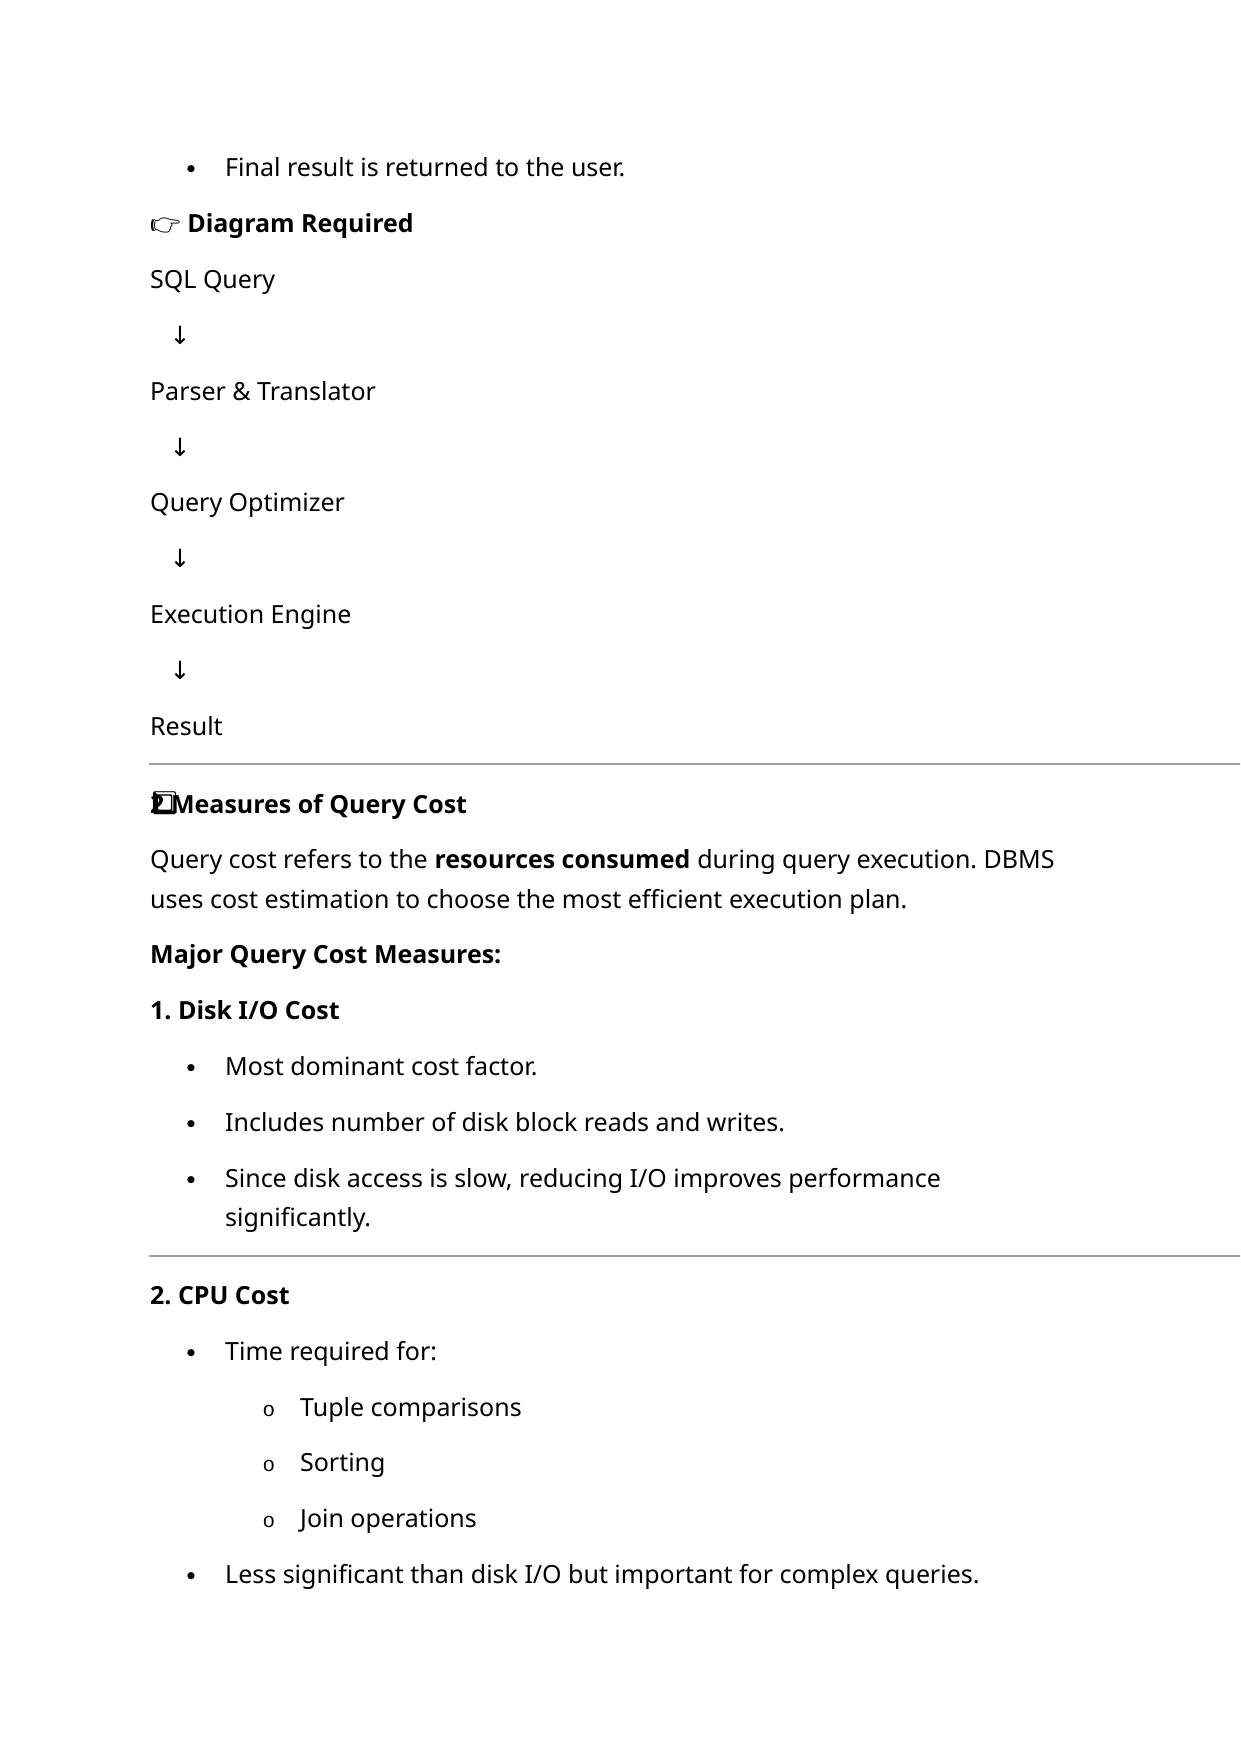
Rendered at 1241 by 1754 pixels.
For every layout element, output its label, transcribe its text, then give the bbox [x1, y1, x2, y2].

text ↓ [150, 541, 1090, 575]
text 2️⃣ Measures of Query Cost [150, 786, 1090, 820]
text SQL Query [150, 262, 1090, 296]
text 2. CPU Cost [150, 1277, 1090, 1312]
text ↓ [150, 429, 1090, 463]
list Final result is returned to the user. [187, 150, 1090, 184]
list Most dominant cost factor. [187, 1049, 1090, 1083]
text Major Query Cost Measures: [150, 937, 1090, 971]
list Join operations [262, 1501, 1090, 1535]
list Includes number of disk block reads and writes. [187, 1104, 1090, 1139]
text Query cost refers to the resources consumed during query execution. DBMS uses cost estimation to choose the most efficient execution plan. [150, 842, 1090, 915]
text Execution Engine [150, 597, 1090, 631]
text ↓ [150, 317, 1090, 352]
list Sorting [262, 1445, 1090, 1479]
text Parser & Translator [150, 373, 1090, 407]
text 1. Disk I/O Cost [150, 993, 1090, 1027]
text ↓ [150, 652, 1090, 687]
text Query Optimizer [150, 485, 1090, 519]
list Since disk access is slow, reducing I/O improves performance significantly. [187, 1160, 1090, 1234]
list Time required for: [187, 1333, 1090, 1367]
list Tuple comparisons [262, 1389, 1090, 1423]
list Less significant than disk I/O but important for complex queries. [187, 1557, 1090, 1591]
text 👉 Diagram Required [150, 206, 1090, 240]
text Result [150, 708, 1090, 742]
